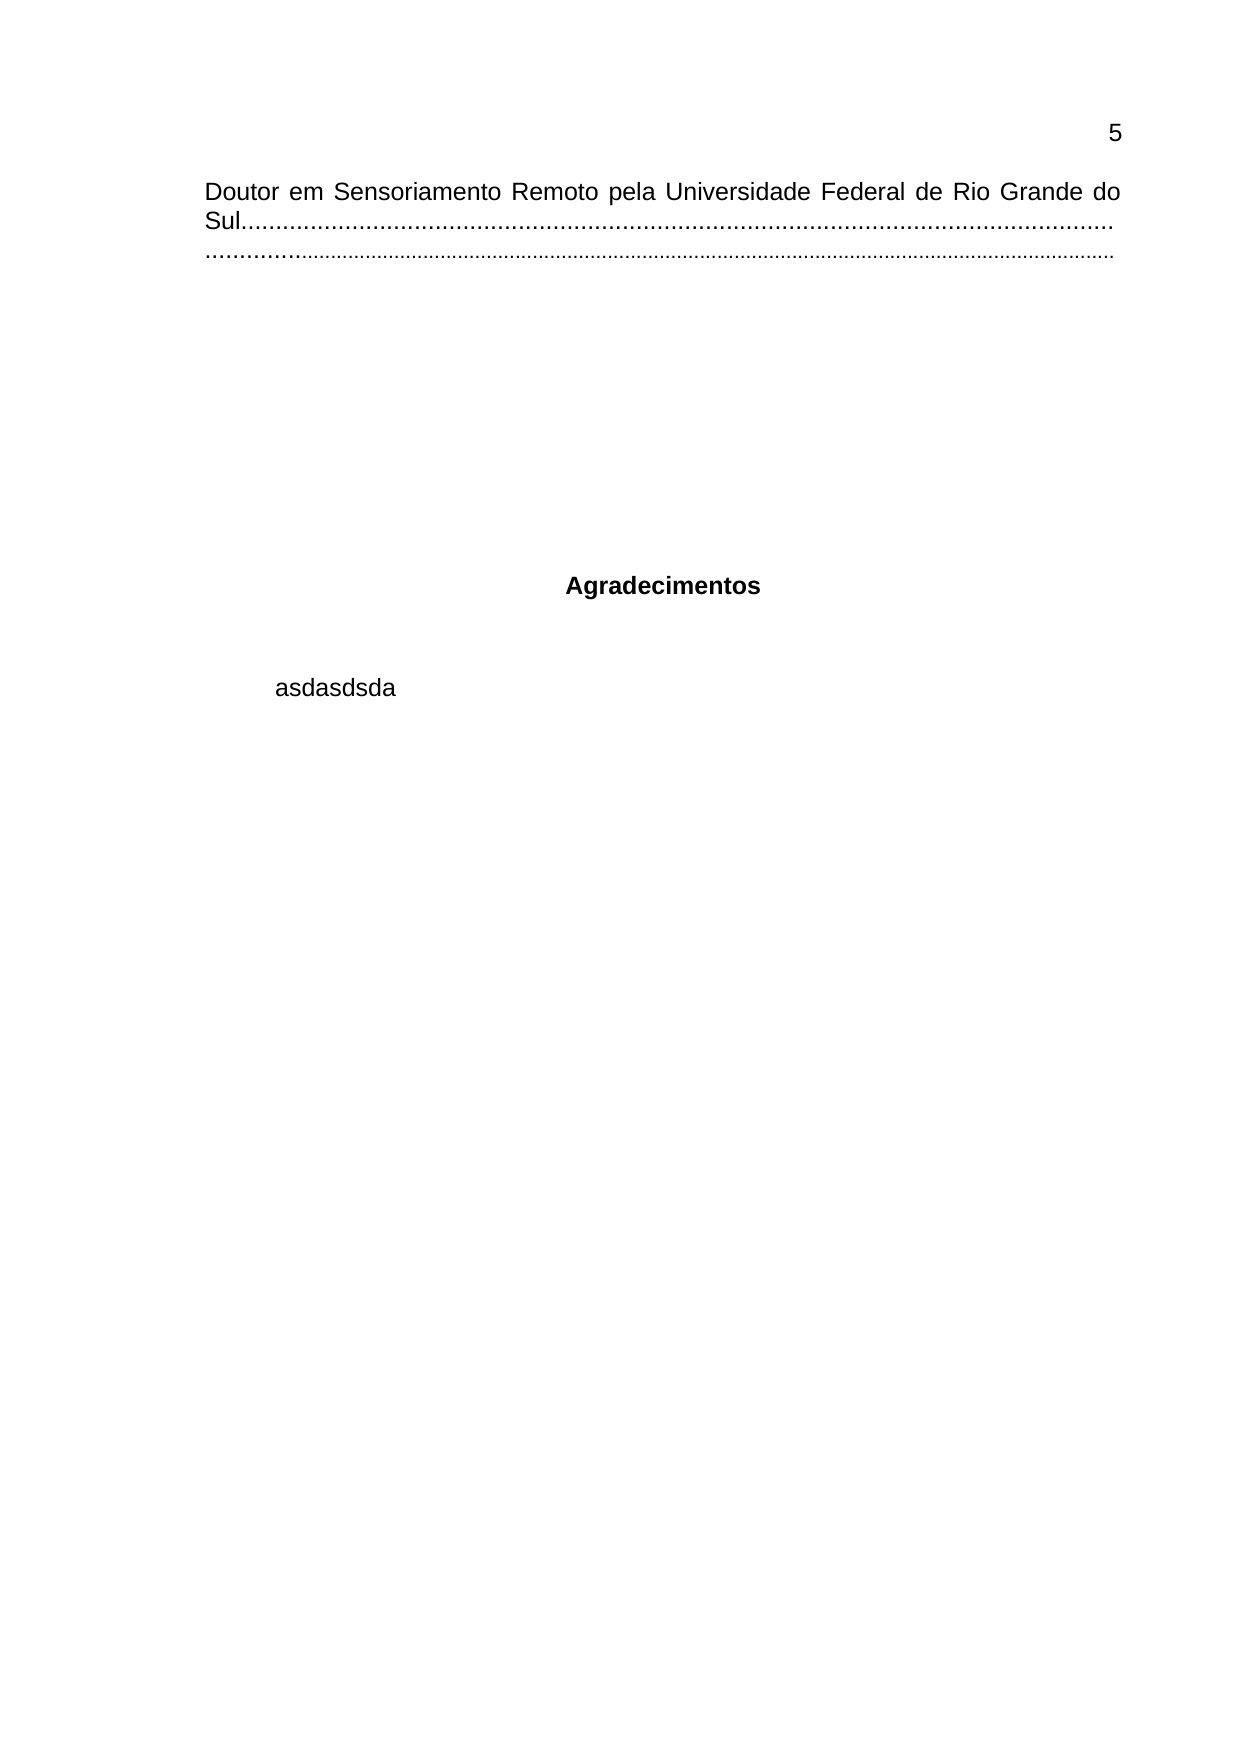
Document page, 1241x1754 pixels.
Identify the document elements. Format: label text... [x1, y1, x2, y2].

text Doutor em Sensoriamento Remoto pela Universidade Federal de Rio Grande do Sul......................................................................................................................................................................................................................................................................................... [204, 177, 1122, 263]
text Agradecimentos [177, 571, 1149, 600]
text asdasdsda [204, 673, 1122, 702]
